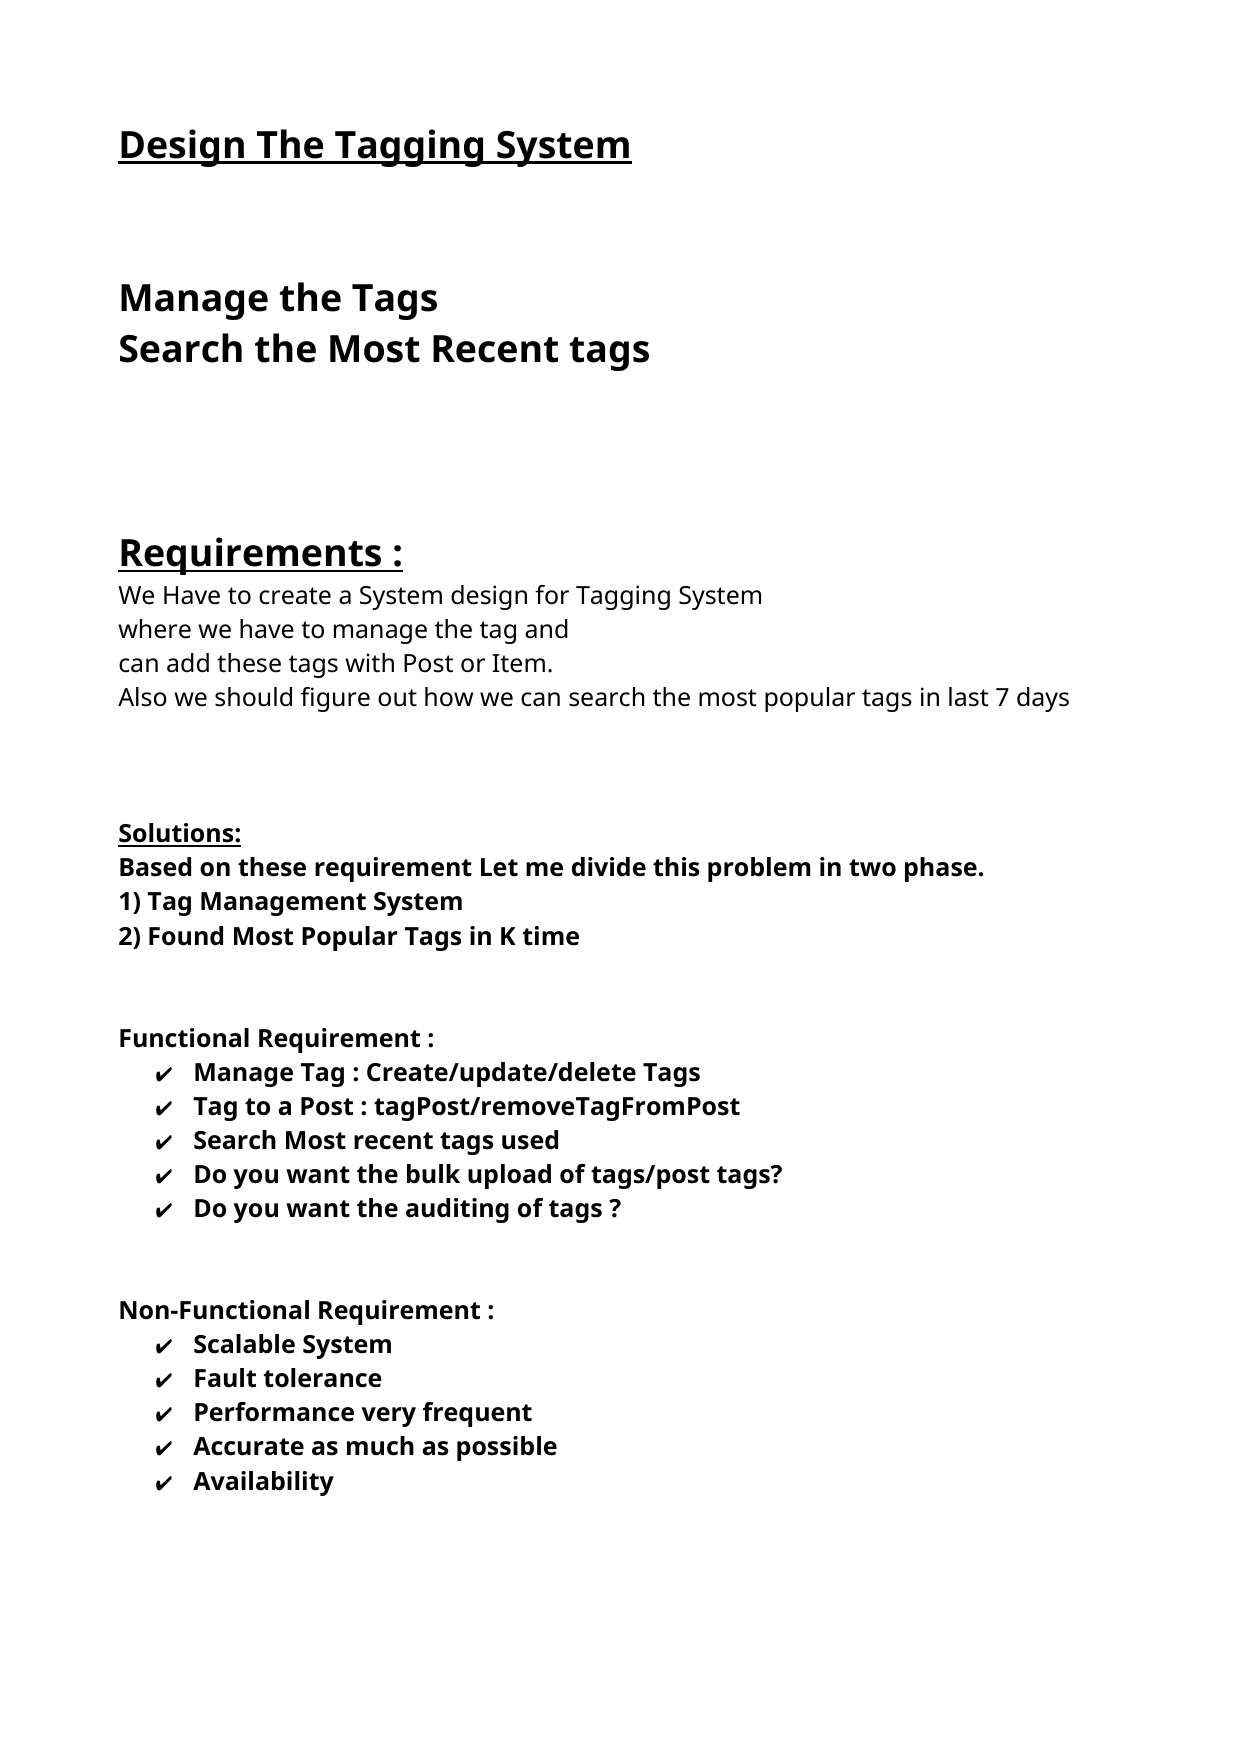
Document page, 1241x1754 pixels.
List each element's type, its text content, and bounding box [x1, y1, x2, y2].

text Also we should figure out how we can search the most popular tags in last 7 days [118, 680, 1122, 714]
text Manage the Tags [118, 271, 1122, 322]
text Based on these requirement Let me divide this problem in two phase. [118, 850, 1122, 884]
text 2) Found Most Popular Tags in K time [118, 918, 1122, 952]
text We Have to create a System design for Tagging System [118, 577, 1122, 612]
list Availability [156, 1463, 1122, 1497]
list Accurate as much as possible [156, 1429, 1122, 1463]
list Tag to a Post : tagPost/removeTagFromPost [156, 1088, 1122, 1122]
list Do you want the bulk upload of tags/post tags? [156, 1157, 1122, 1191]
text 1) Tag Management System [118, 884, 1122, 918]
list Manage Tag : Create/update/delete Tags [156, 1054, 1122, 1088]
list Performance very frequent [156, 1395, 1122, 1429]
list Scalable System [156, 1327, 1122, 1361]
text Non-Functional Requirement : [118, 1293, 1122, 1327]
list Fault tolerance [156, 1361, 1122, 1395]
text Search the Most Recent tags [118, 322, 1122, 373]
list Search Most recent tags used [156, 1122, 1122, 1157]
text Functional Requirement : [118, 1020, 1122, 1054]
text Design The Tagging System [118, 118, 1122, 169]
list Do you want the auditing of tags ? [156, 1191, 1122, 1225]
text can add these tags with Post or Item. [118, 646, 1122, 680]
text Requirements : [118, 526, 1122, 577]
text Solutions: [118, 816, 1122, 850]
text where we have to manage the tag and [118, 612, 1122, 646]
